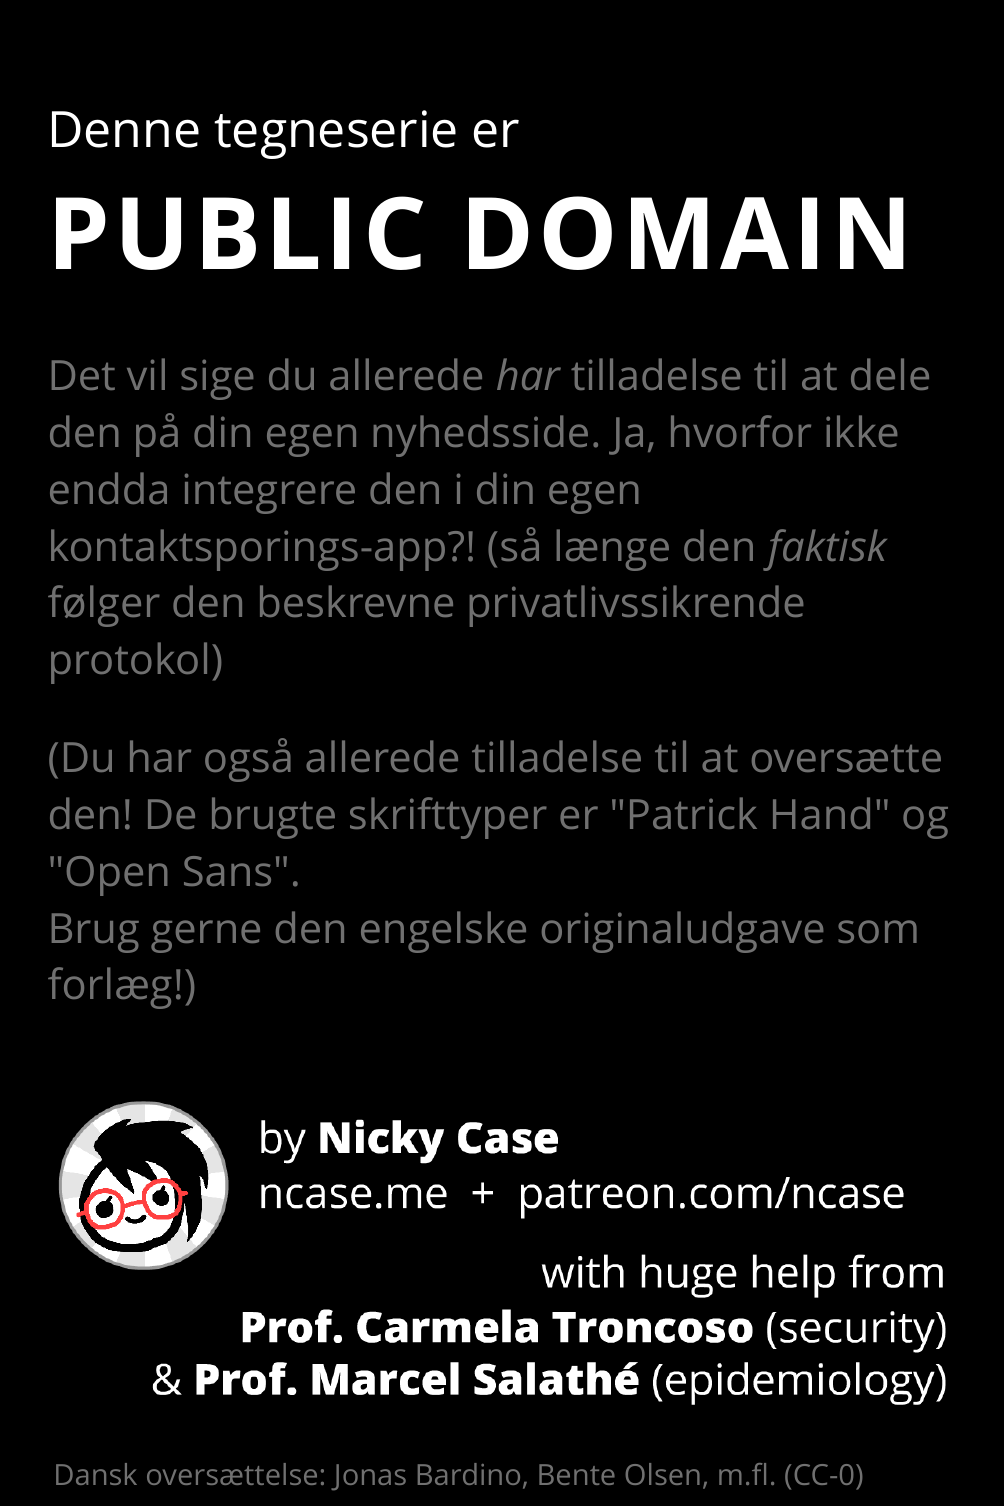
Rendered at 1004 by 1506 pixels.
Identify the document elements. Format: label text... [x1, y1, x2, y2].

text Denne tegneserie er PUBLIC DOMAIN [47, 94, 957, 299]
text (Du har også allerede tilladelse til at oversætte den! De brugte skrifttyper er "Patrick Hand" og "Open Sans". Brug gerne den engelske originaludgave som forlæg!) [47, 728, 957, 1012]
picture [0, 1384, 1004, 1421]
text Det vil sige du allerede har tilladelse til at dele den på din egen nyhedsside. Ja, hvorfor ikke endda integrere den i din egen kontaktsporings-app?! (så længe den faktisk følger den beskrevne privatlivssikrende protokol) [47, 346, 957, 687]
